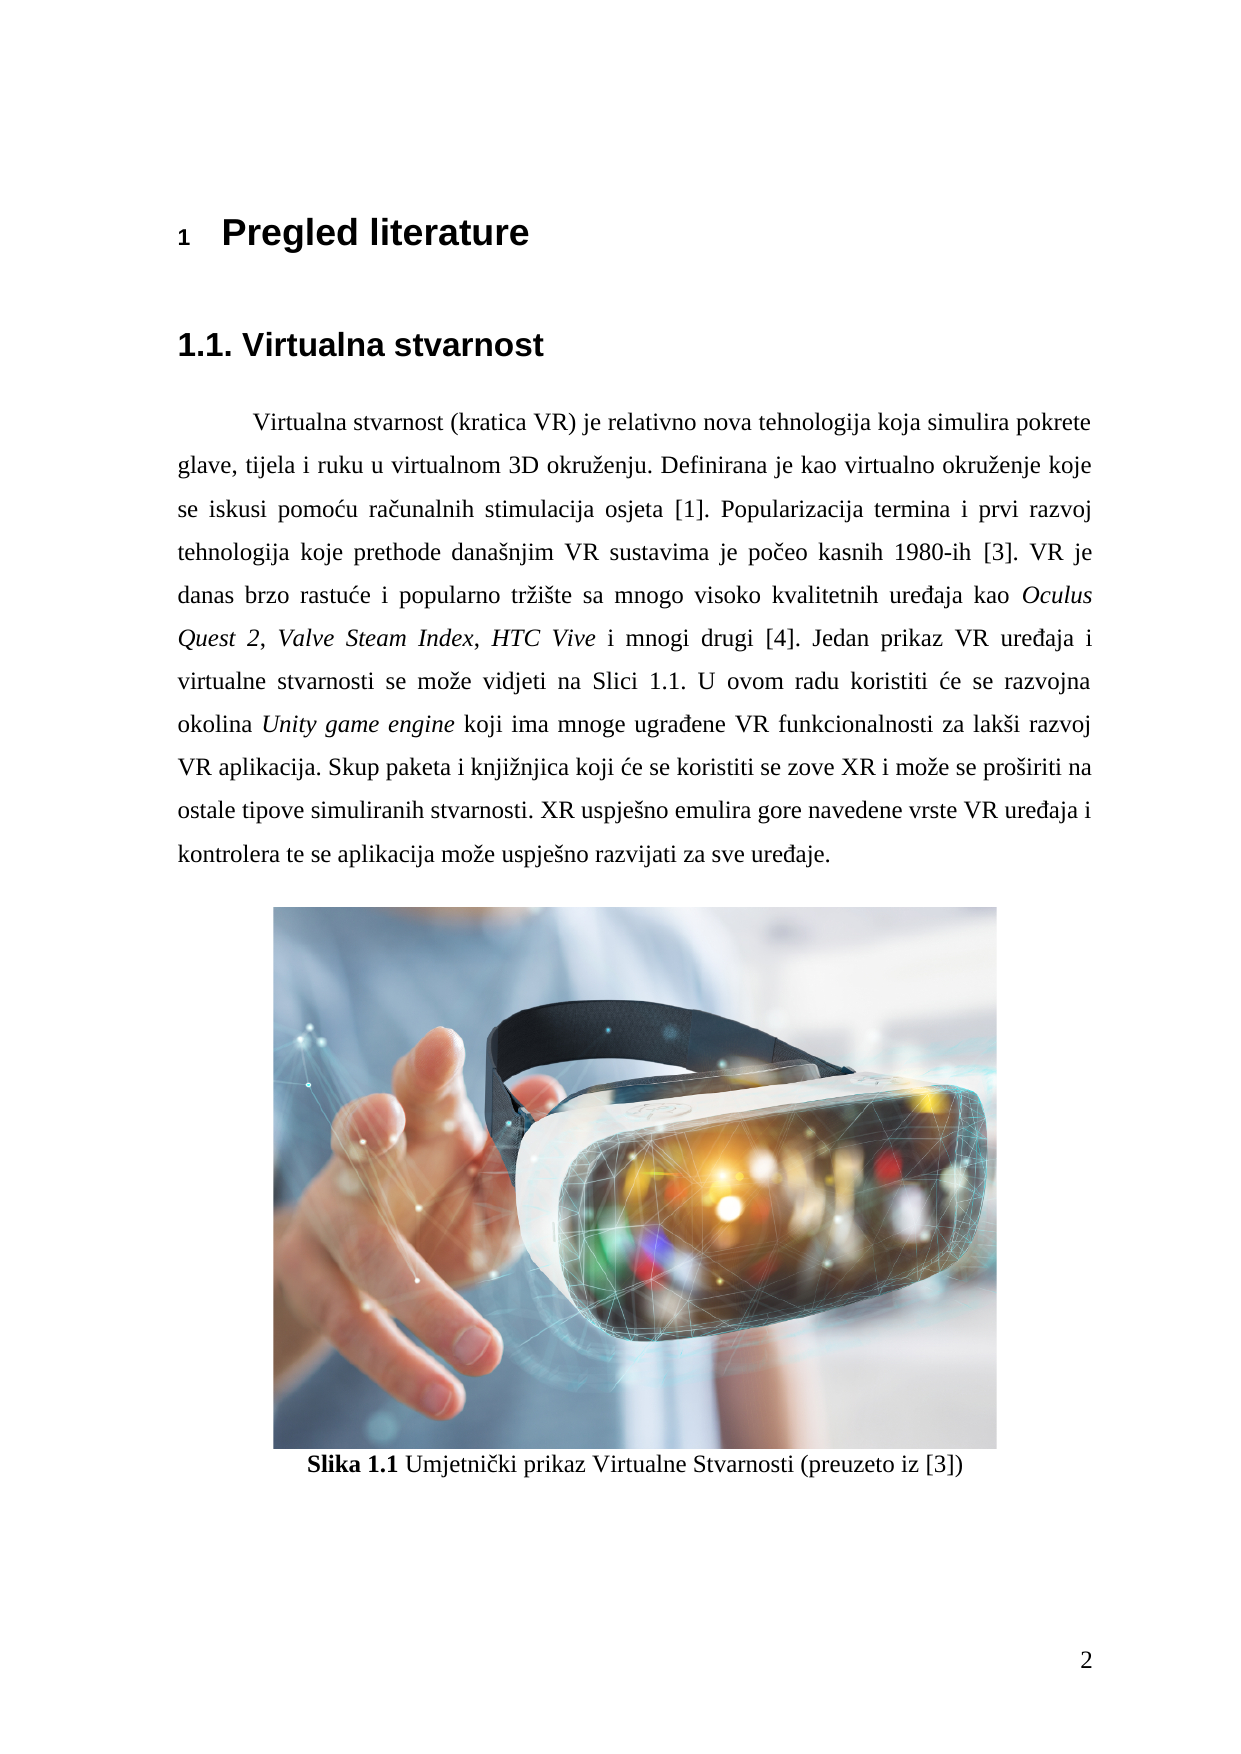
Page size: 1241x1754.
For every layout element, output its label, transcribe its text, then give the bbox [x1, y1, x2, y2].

subtitle Pregled literature [177, 210, 1092, 253]
picture [273, 907, 997, 1450]
text Virtualna stvarnost (kratica VR) je relativno nova tehnologija koja simulira pokrete glave, tijela i ruku u virtualnom 3D okruženju. Definirana je kao virtualno okruženje koje se iskusi pomoću računalnih stimulacija osjeta [1]. Popularizacija termina i prvi razvoj tehnologija koje prethode današnjim VR sustavima je počeo kasnih 1980-ih [3]. VR je danas brzo rastuće i popularno tržište sa mnogo visoko kvalitetnih uređaja kao Oculus Quest 2, Valve Steam Index, HTC Vive i mnogi drugi [4]. Jedan prikaz VR uređaja i virtualne stvarnosti se može vidjeti na Slici 1.1. U ovom radu koristiti će se razvojna okolina Unity game engine koji ima mnoge ugrađene VR funkcionalnosti za lakši razvoj VR aplikacija. Skup paketa i knjižnjica koji će se koristiti se zove XR i može se proširiti na ostale tipove simuliranih stvarnosti. XR uspješno emulira gore navedene vrste VR uređaja i kontrolera te se aplikacija može uspješno razvijati za sve uređaje. [177, 407, 1092, 867]
text Slika 1.1 Umjetnički prikaz Virtualne Stvarnosti (preuzeto iz [3]) [273, 1450, 997, 1478]
subtitle 1.1. Virtualna stvarnost [177, 325, 1092, 363]
